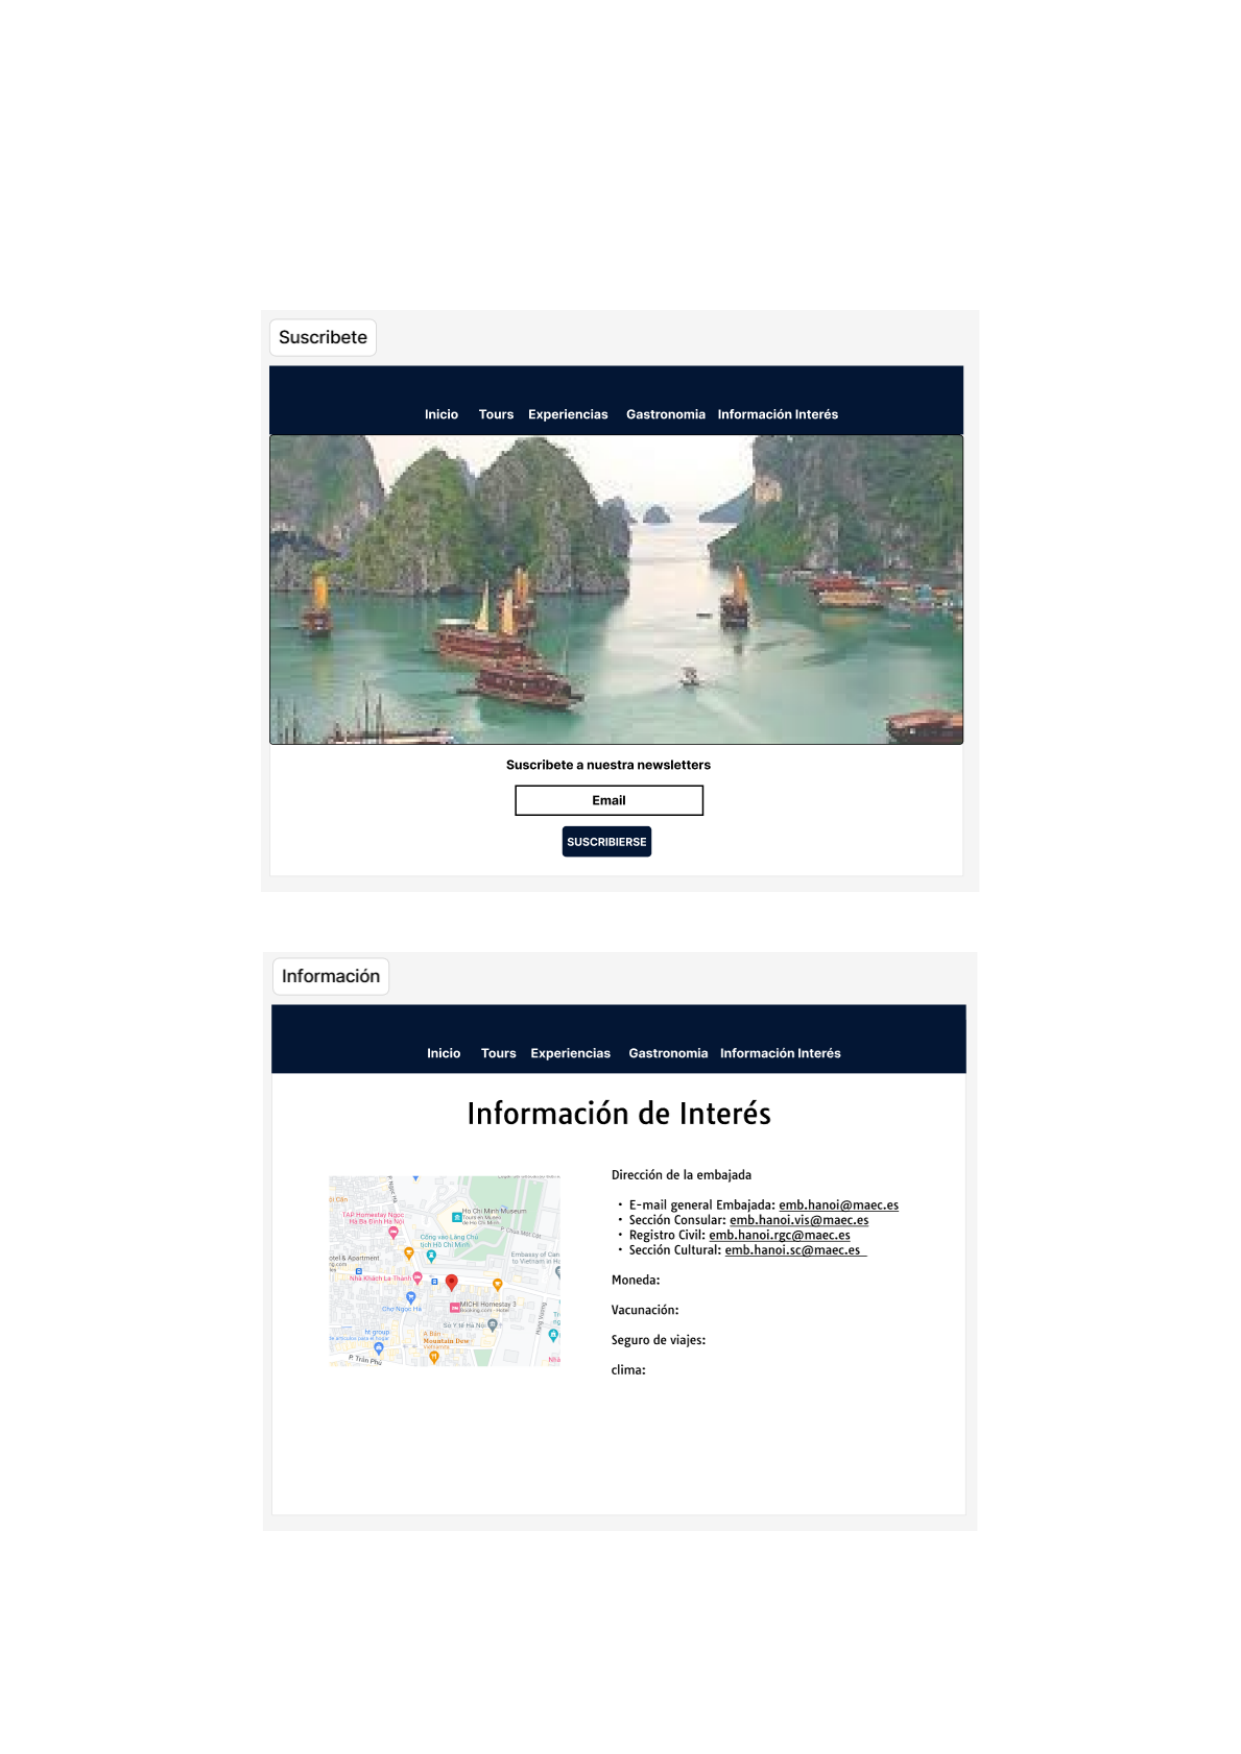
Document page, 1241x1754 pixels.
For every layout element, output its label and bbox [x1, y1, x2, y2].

picture [262, 952, 978, 1531]
picture [260, 310, 980, 892]
